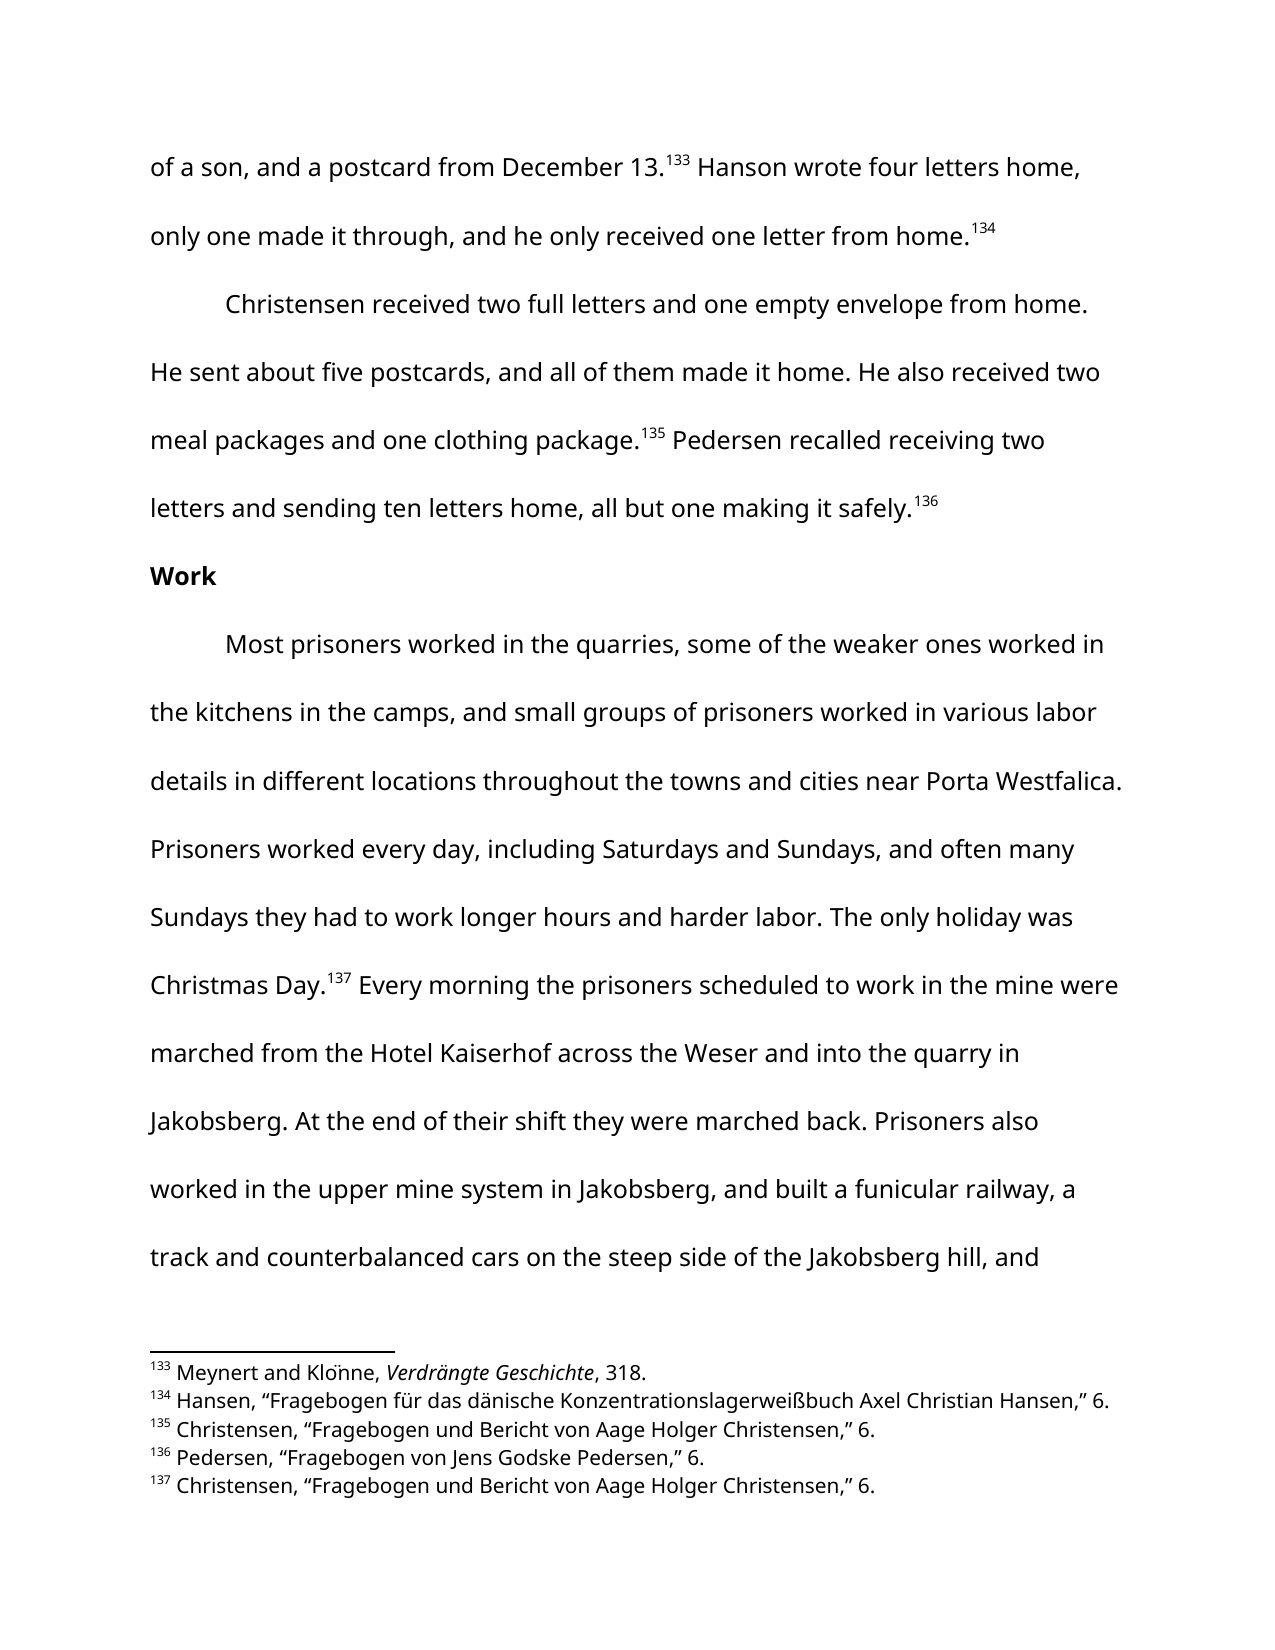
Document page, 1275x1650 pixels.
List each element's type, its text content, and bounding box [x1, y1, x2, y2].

text Meynert and Klönne, Verdrängte Geschichte, 318. [150, 1358, 1125, 1386]
text Christensen received two full letters and one empty envelope from home. He sent about five postcards, and all of them made it home. He also received two meal packages and one clothing package. Pedersen recalled receiving two letters and sending ten letters home, all but one making it safely. [150, 286, 1125, 525]
text Christensen, “Fragebogen und Bericht von Aage Holger Christensen,” 6. [150, 1472, 1125, 1500]
text Hansen, “Fragebogen für das dänische Konzentrationslagerweißbuch Axel Christian Hansen,” 6. [150, 1386, 1125, 1415]
text Christensen, “Fragebogen und Bericht von Aage Holger Christensen,” 6. [150, 1415, 1125, 1443]
text Pedersen, “Fragebogen von Jens Godske Pedersen,” 6. [150, 1443, 1125, 1472]
text Work [150, 559, 1125, 593]
text of a son, and a postcard from December 13. Hanson wrote four letters home, only one made it through, and he only received one letter from home. [150, 150, 1125, 252]
text Most prisoners worked in the quarries, some of the weaker ones worked in the kitchens in the camps, and small groups of prisoners worked in various labor details in different locations throughout the towns and cities near Porta Westfalica. Prisoners worked every day, including Saturdays and Sundays, and often many Sundays they had to work longer hours and harder labor. The only holiday was Christmas Day. Every morning the prisoners scheduled to work in the mine were marched from the Hotel Kaiserhof across the Weser and into the quarry in Jakobsberg. At the end of their shift they were marched back. Prisoners also worked in the upper mine system in Jakobsberg, and built a funicular railway, a track and counterbalanced cars on the steep side of the Jakobsberg hill, and [150, 627, 1125, 1274]
